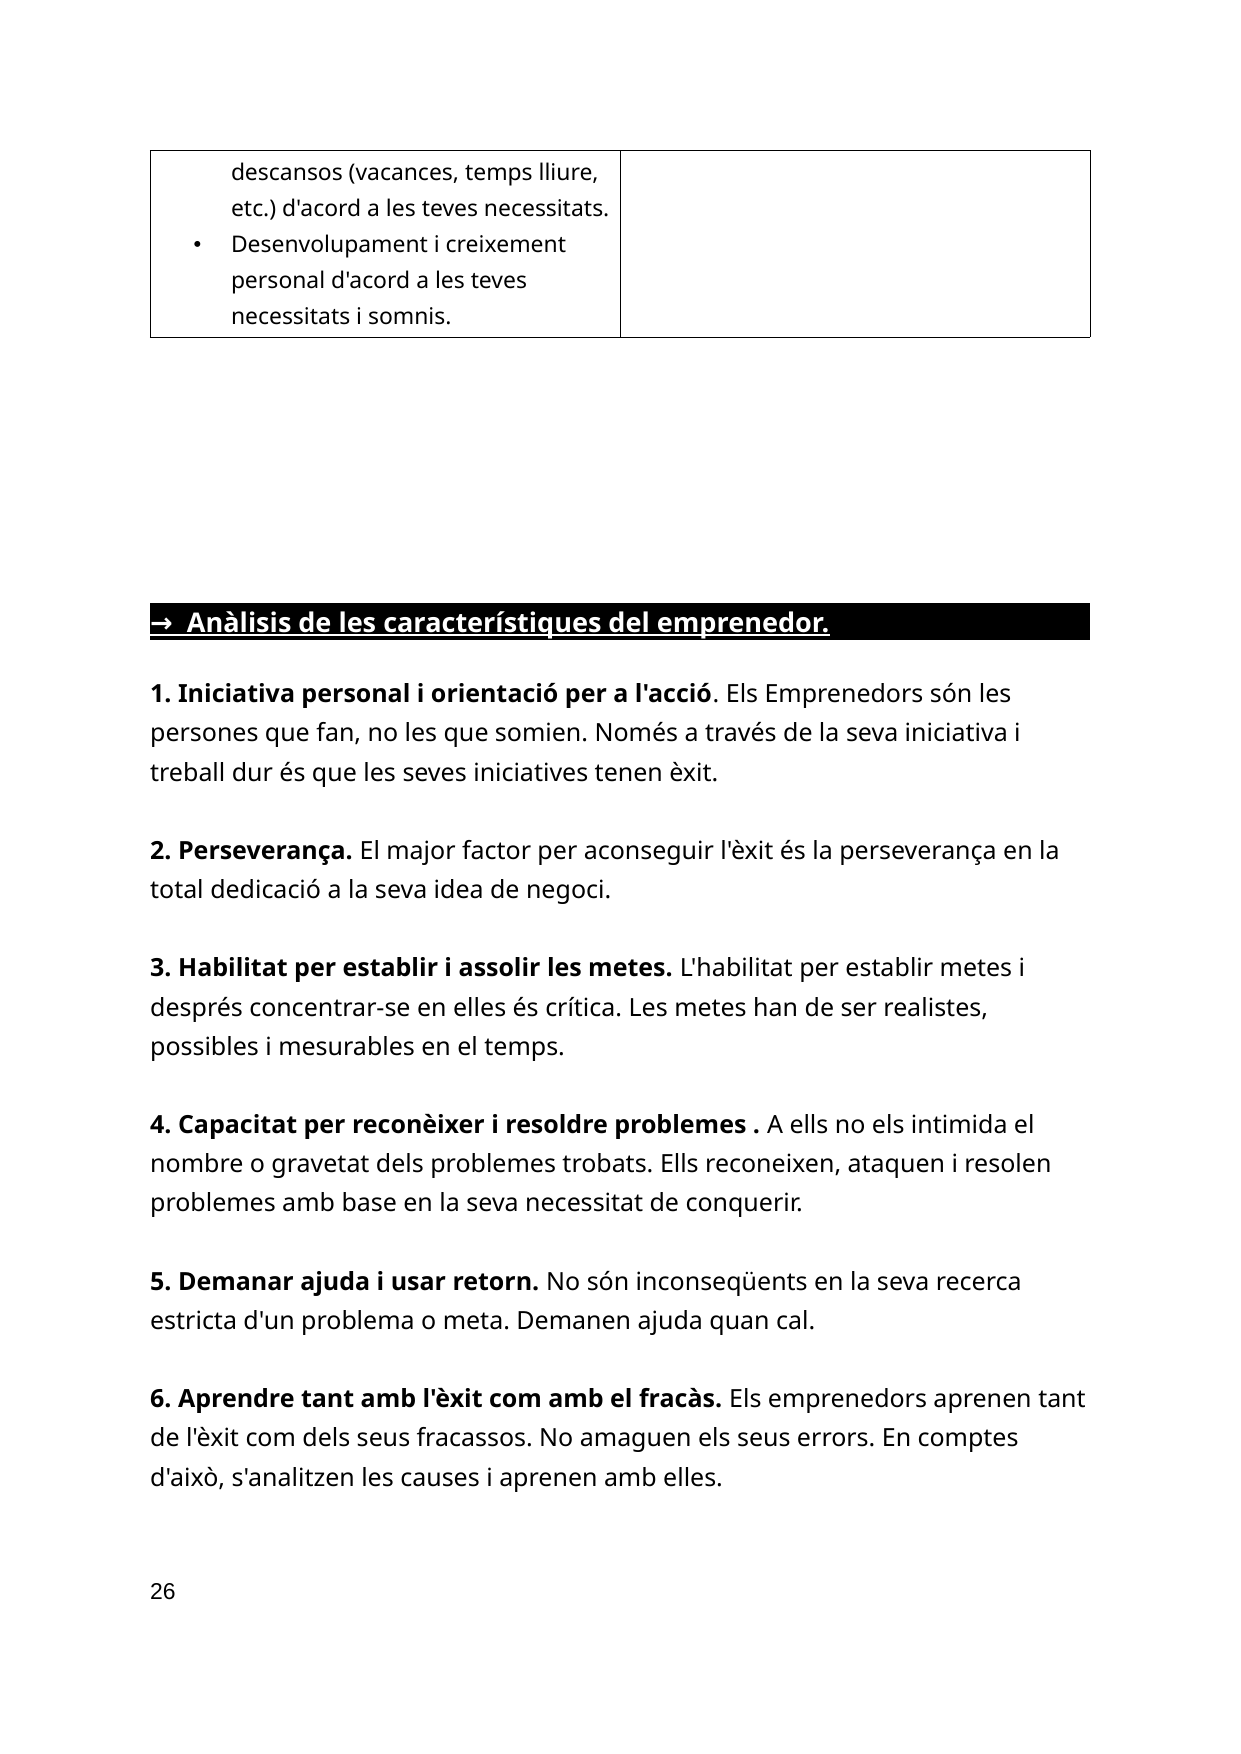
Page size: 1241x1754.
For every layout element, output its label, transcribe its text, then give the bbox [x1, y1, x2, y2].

table_cell [621, 151, 1090, 337]
text → Anàlisis de les característiques del emprenedor. [150, 603, 1090, 640]
text 6. Aprendre tant amb l'èxit com amb el fracàs. Els emprenedors aprenen tant de l'èxit com dels seus fracassos. No amaguen els seus errors. En comptes d'això, s'analitzen les causes i aprenen amb elles. [150, 1381, 1090, 1493]
text 3. Habilitat per establir i assolir les metes. L'habilitat per establir metes i després concentrar-se en elles és crítica. Les metes han de ser realistes, possibles i mesurables en el temps. [150, 950, 1090, 1062]
text 5. Demanar ajuda i usar retorn. No són inconseqüents en la seva recerca estricta d'un problema o meta. Demanen ajuda quan cal. [150, 1263, 1090, 1337]
text 1. Iniciativa personal i orientació per a l'acció. Els Emprenedors són les persones que fan, no les que somien. Només a través de la seva iniciativa i treball dur és que les seves iniciatives tenen èxit. [150, 676, 1090, 788]
text 4. Capacitat per reconèixer i resoldre problemes . A ells no els intimida el nombre o gravetat dels problemes trobats. Ells reconeixen, ataquen i resolen problemes amb base en la seva necessitat de conquerir. [150, 1107, 1090, 1219]
table_cell descansos (vacances, temps lliure, etc.) d'acord a les teves necessitats. Desenvolupament i creixement personal d'acord a les teves necessitats i somnis. [151, 151, 620, 337]
text 2. Perseverança. El major factor per aconseguir l'èxit és la perseverança en la total dedicació a la seva idea de negoci. [150, 832, 1090, 906]
